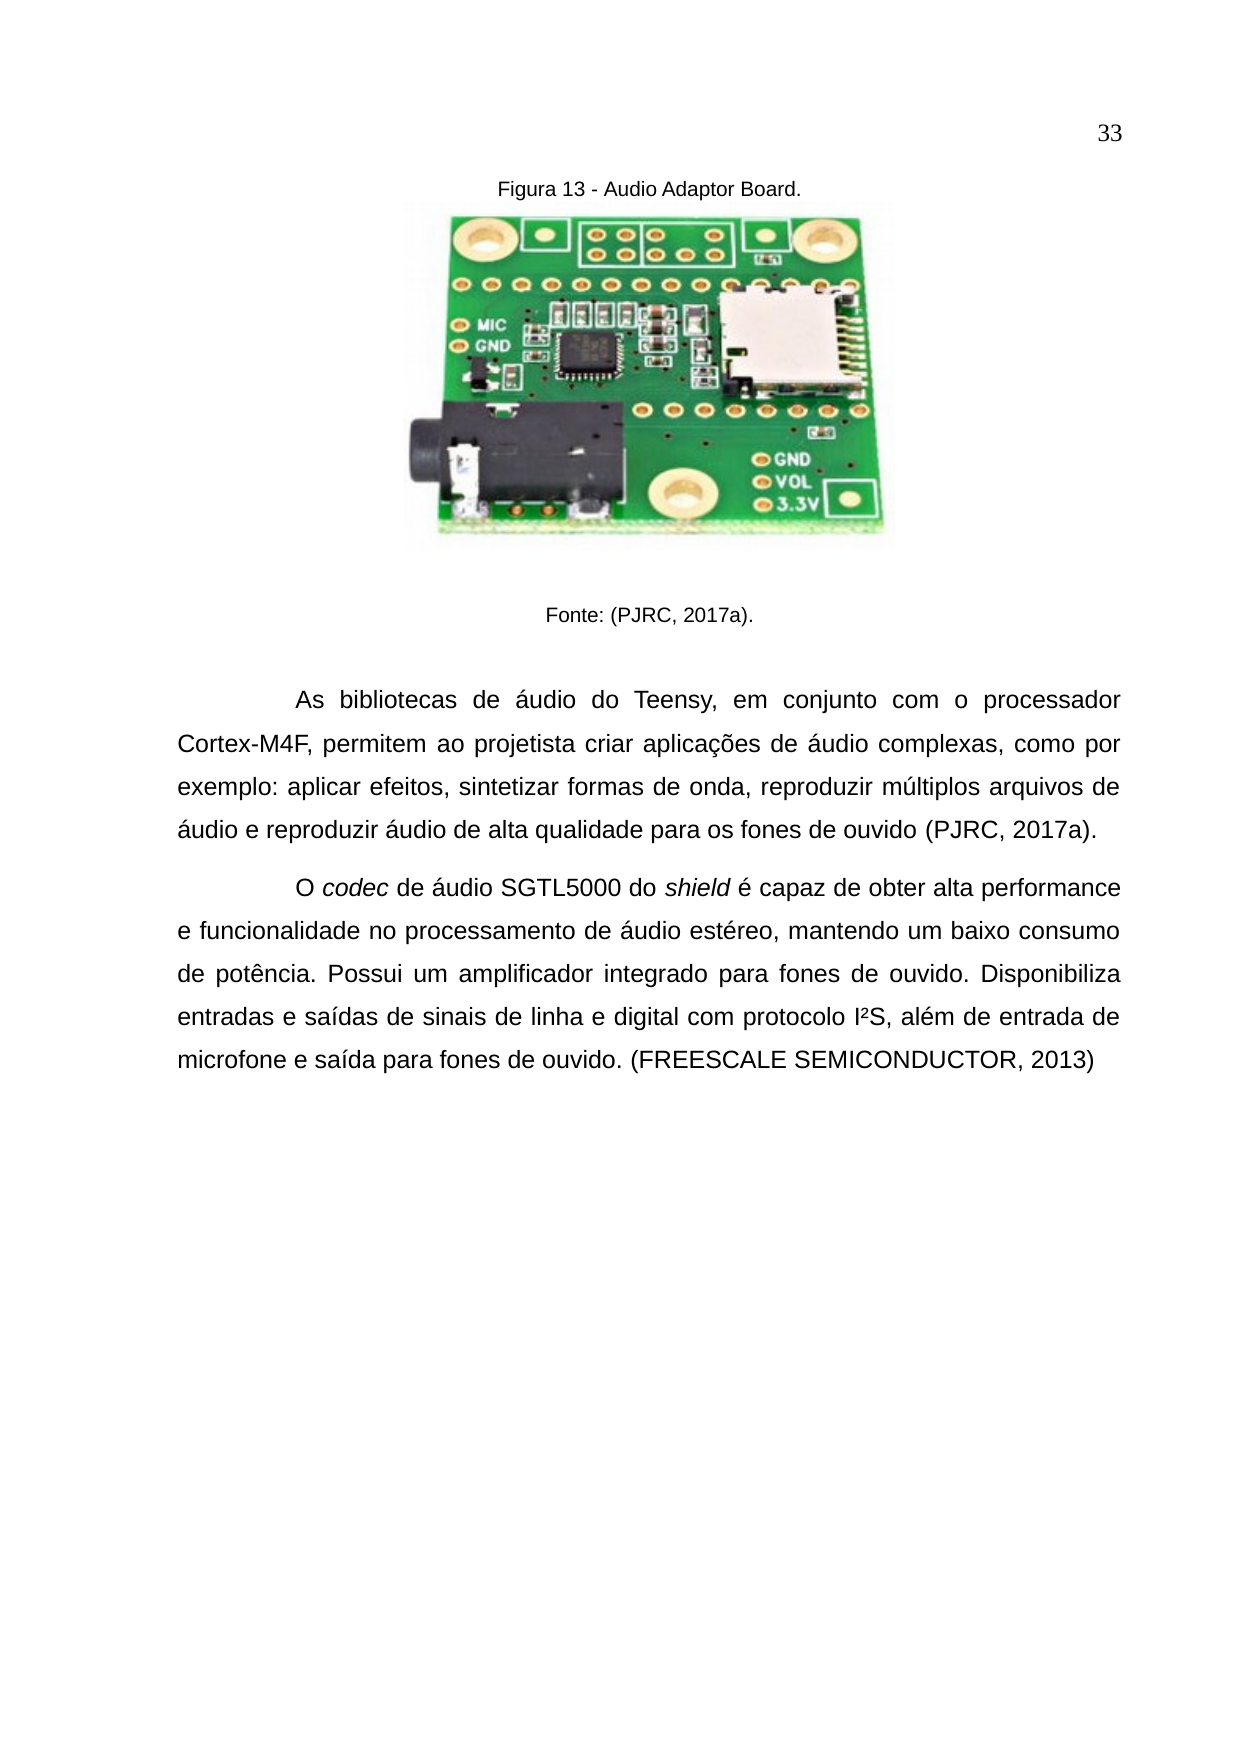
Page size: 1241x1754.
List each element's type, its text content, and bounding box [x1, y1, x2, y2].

picture [403, 201, 896, 551]
table_cell Fonte: (PJRC, 2017a). [177, 591, 1122, 686]
text As bibliotecas de áudio do Teensy, em conjunto com o processador Cortex-M4F, permitem ao projetista criar aplicações de áudio complexas, como por exemplo: aplicar efeitos, sintetizar formas de onda, reproduzir múltiplos arquivos de áudio e reproduzir áudio de alta qualidade para os fones de ouvido (PJRC, 2017a). [177, 686, 1122, 844]
table_cell [177, 201, 1122, 591]
table_header Audio Adaptor Board. [177, 177, 1122, 201]
text O codec de áudio SGTL5000 do shield é capaz de obter alta performance e funcionalidade no processamento de áudio estéreo, mantendo um baixo consumo de potência. Possui um amplificador integrado para fones de ouvido. Disponibiliza entradas e saídas de sinais de linha e digital com protocolo I²S, além de entrada de microfone e saída para fones de ouvido. (FREESCALE SEMICONDUCTOR, 2013) [177, 873, 1122, 1074]
